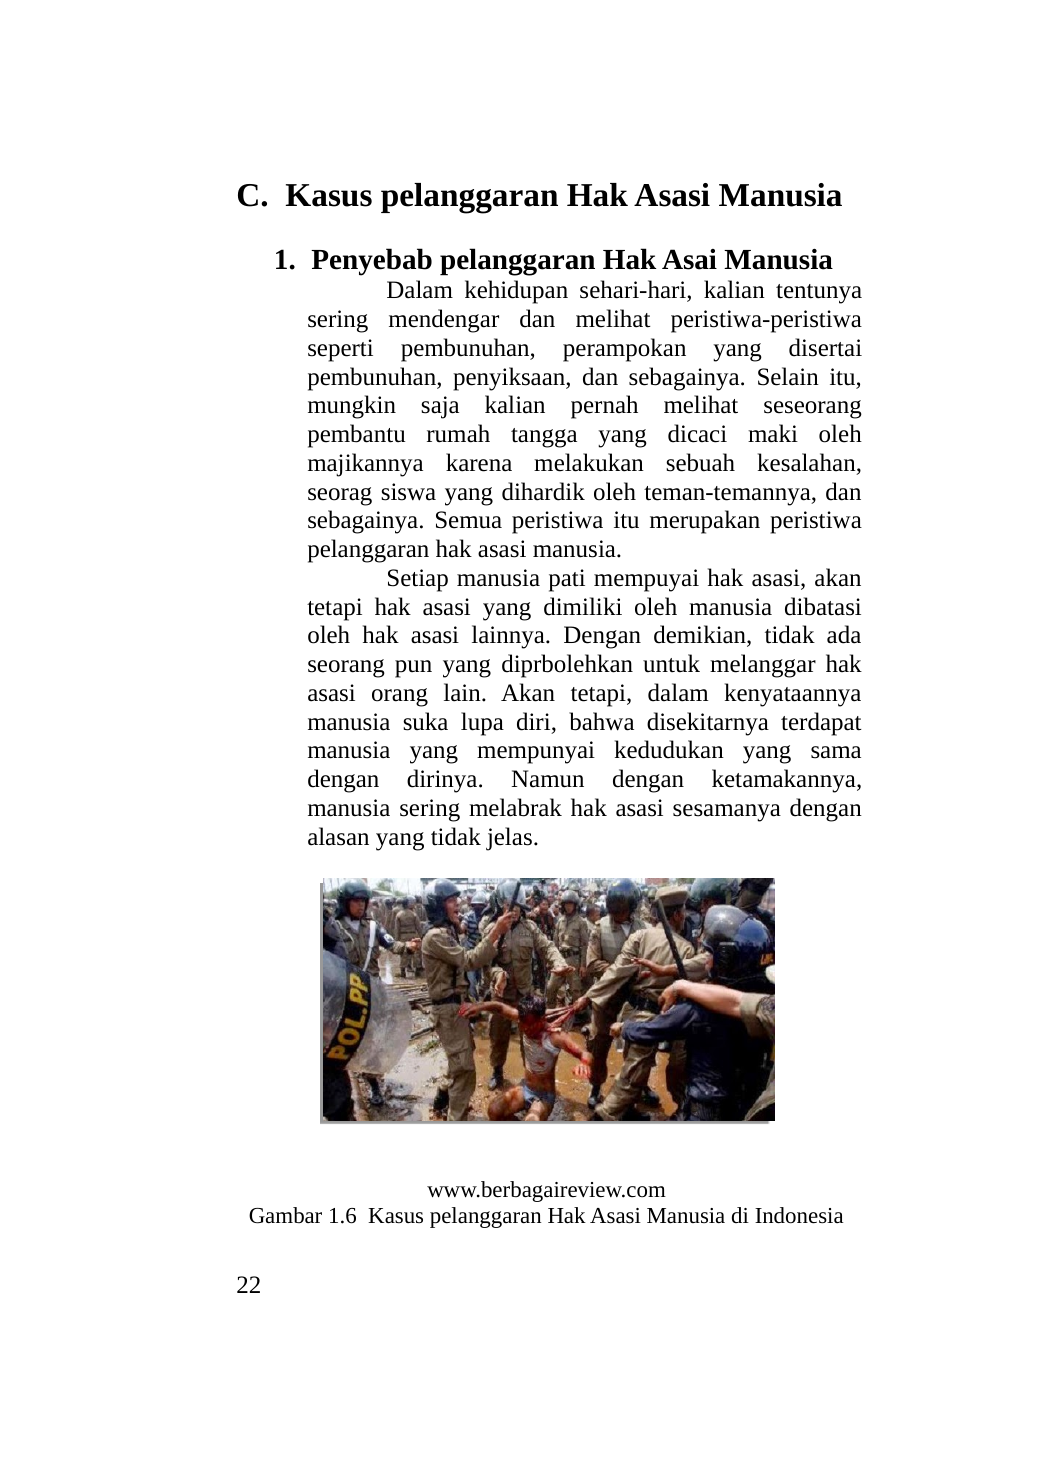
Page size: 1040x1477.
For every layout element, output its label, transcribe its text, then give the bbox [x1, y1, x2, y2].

picture [323, 878, 775, 1121]
list Penyebab pelanggaran Hak Asai Manusia [274, 242, 862, 275]
text www.berbagaireview.com [236, 1176, 862, 1202]
text C. Kasus pelanggaran Hak Asasi Manusia [236, 175, 862, 213]
text Setiap manusia pati mempuyai hak asasi, akan tetapi hak asasi yang dimiliki oleh manusia dibatasi oleh hak asasi lainnya. Dengan demikian, tidak ada seorang pun yang diprbolehkan untuk melanggar hak asasi orang lain. Akan tetapi, dalam kenyataannya manusia suka lupa diri, bahwa disekitarnya terdapat manusia yang mempunyai kedudukan yang sama dengan dirinya. Namun dengan ketamakannya, manusia sering melabrak hak asasi sesamanya dengan alasan yang tidak jelas. [272, 563, 862, 850]
text Dalam kehidupan sehari-hari, kalian tentunya sering mendengar dan melihat peristiwa-peristiwa seperti pembunuhan, perampokan yang disertai pembunuhan, penyiksaan, dan sebagainya. Selain itu, mungkin saja kalian pernah melihat seseorang pembantu rumah tangga yang dicaci maki oleh majikannya karena melakukan sebuah kesalahan, seorag siswa yang dihardik oleh teman-temannya, dan sebagainya. Semua peristiwa itu merupakan peristiwa pelanggaran hak asasi manusia. [272, 275, 862, 563]
list Gambar 1.6 Kasus pelanggaran Hak Asasi Manusia di Indonesia [236, 1202, 862, 1229]
